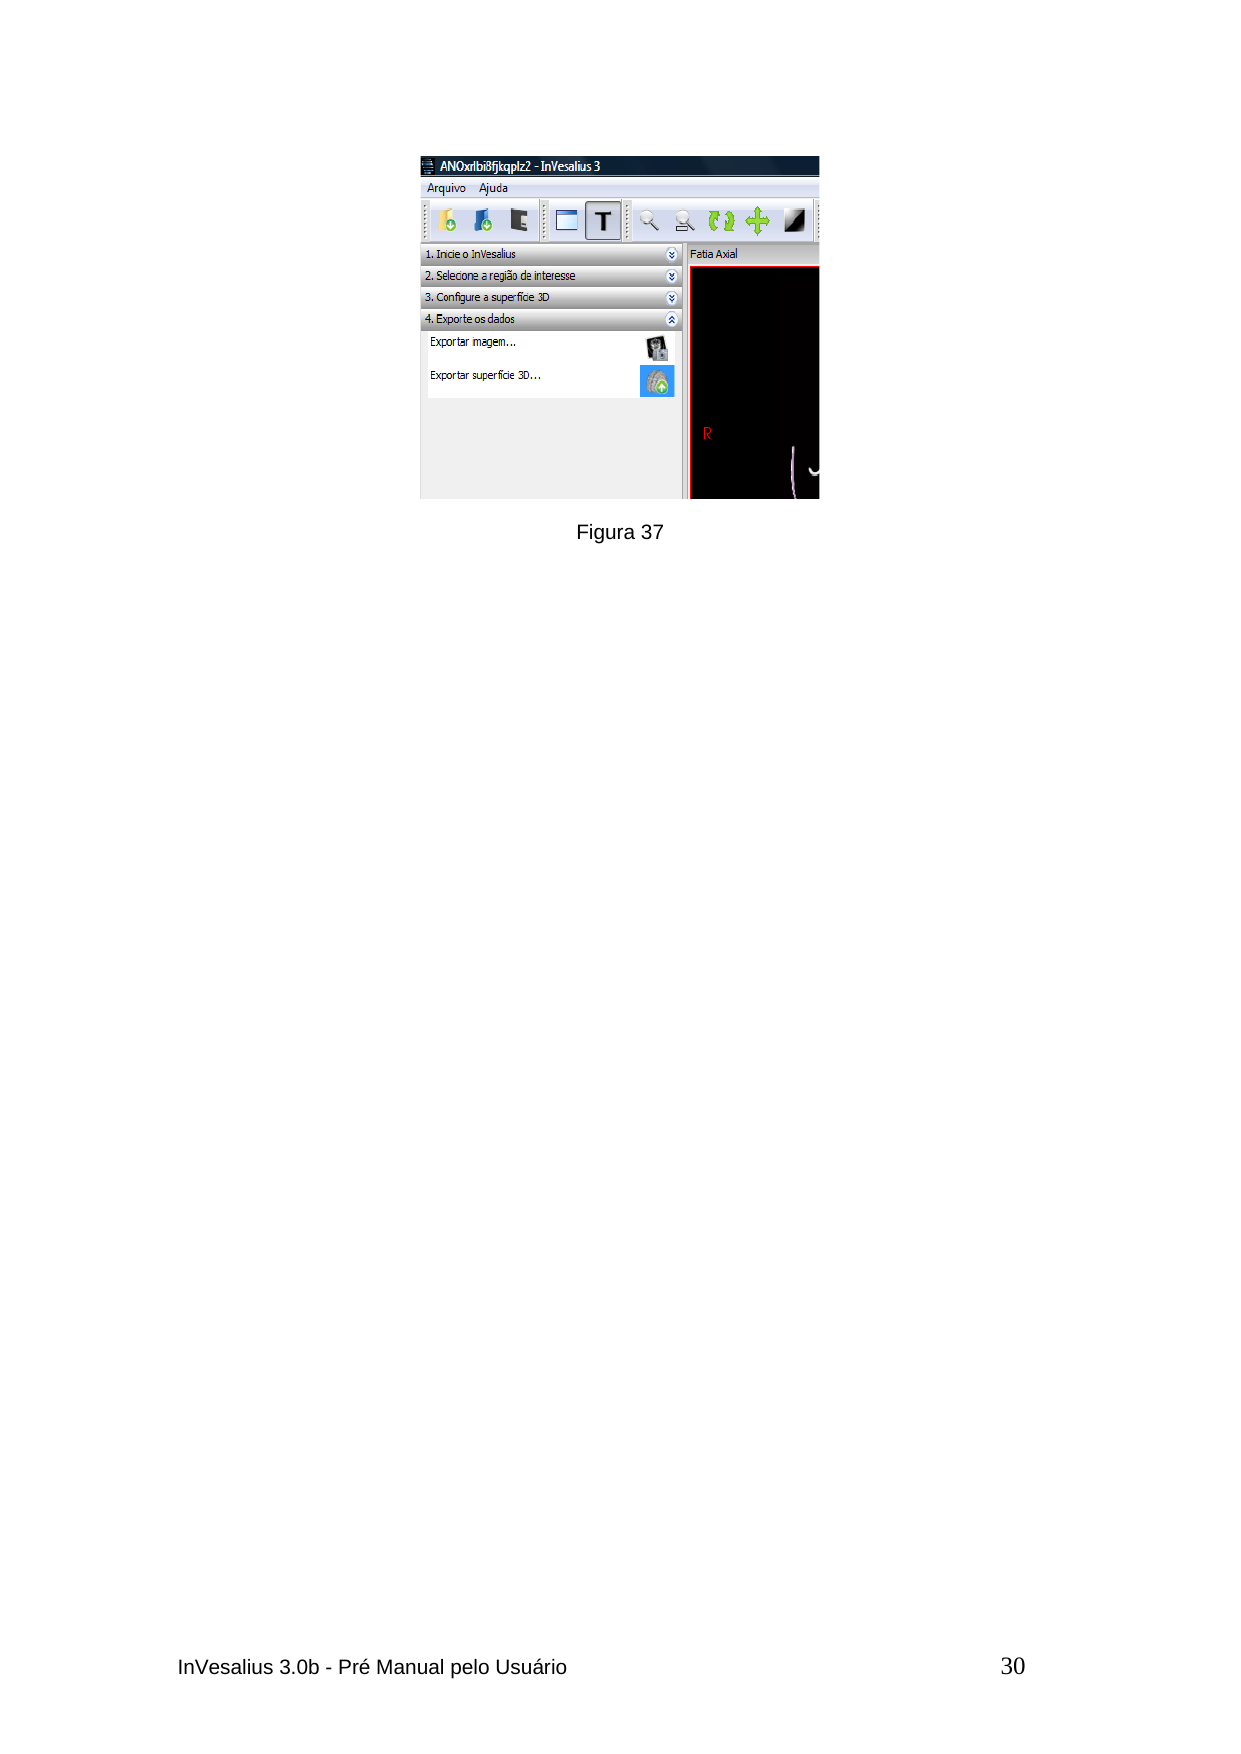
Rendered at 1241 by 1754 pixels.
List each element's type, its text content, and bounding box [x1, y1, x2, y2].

text Figura 37 [177, 519, 1063, 543]
